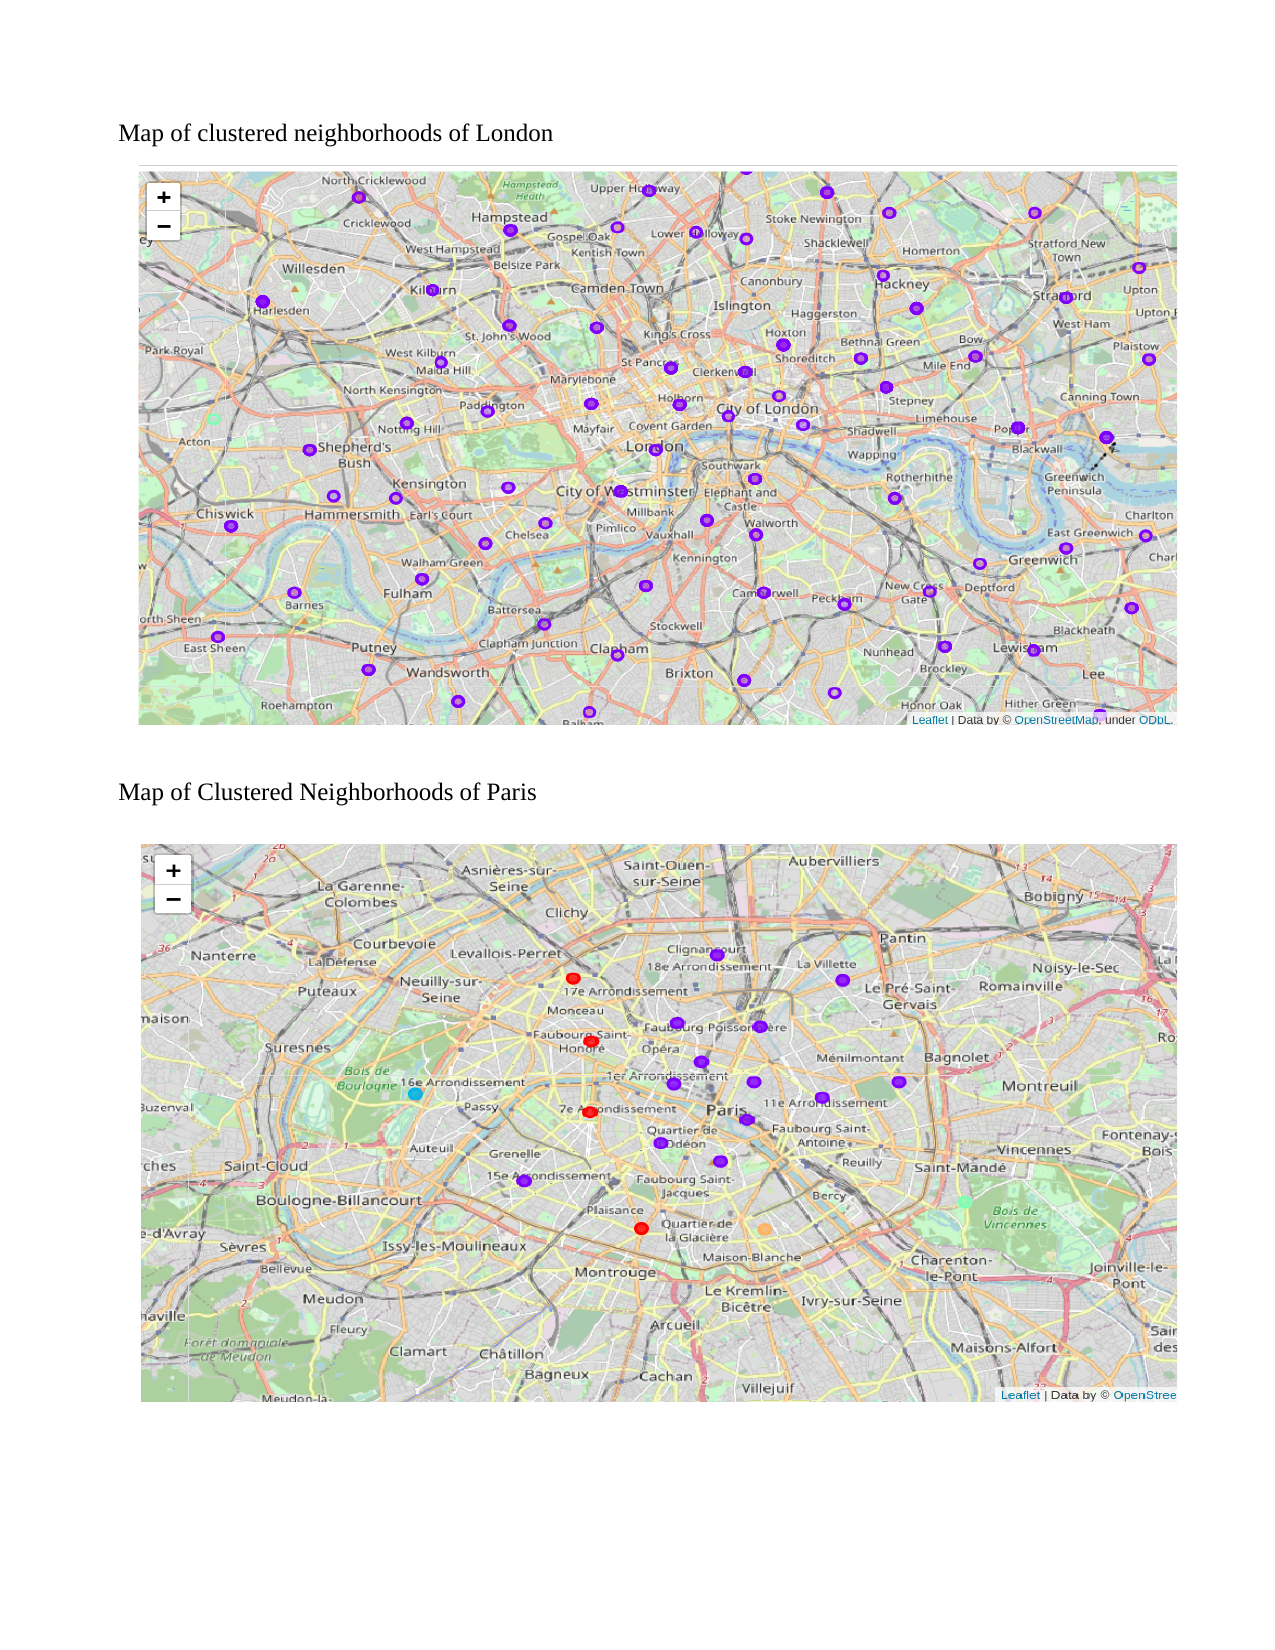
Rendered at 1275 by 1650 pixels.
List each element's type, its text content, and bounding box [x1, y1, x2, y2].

text Map of Clustered Neighborhoods of Paris [118, 777, 1157, 806]
text Map of clustered neighborhoods of London [118, 118, 1157, 147]
picture [138, 165, 1178, 725]
picture [138, 838, 1178, 1402]
